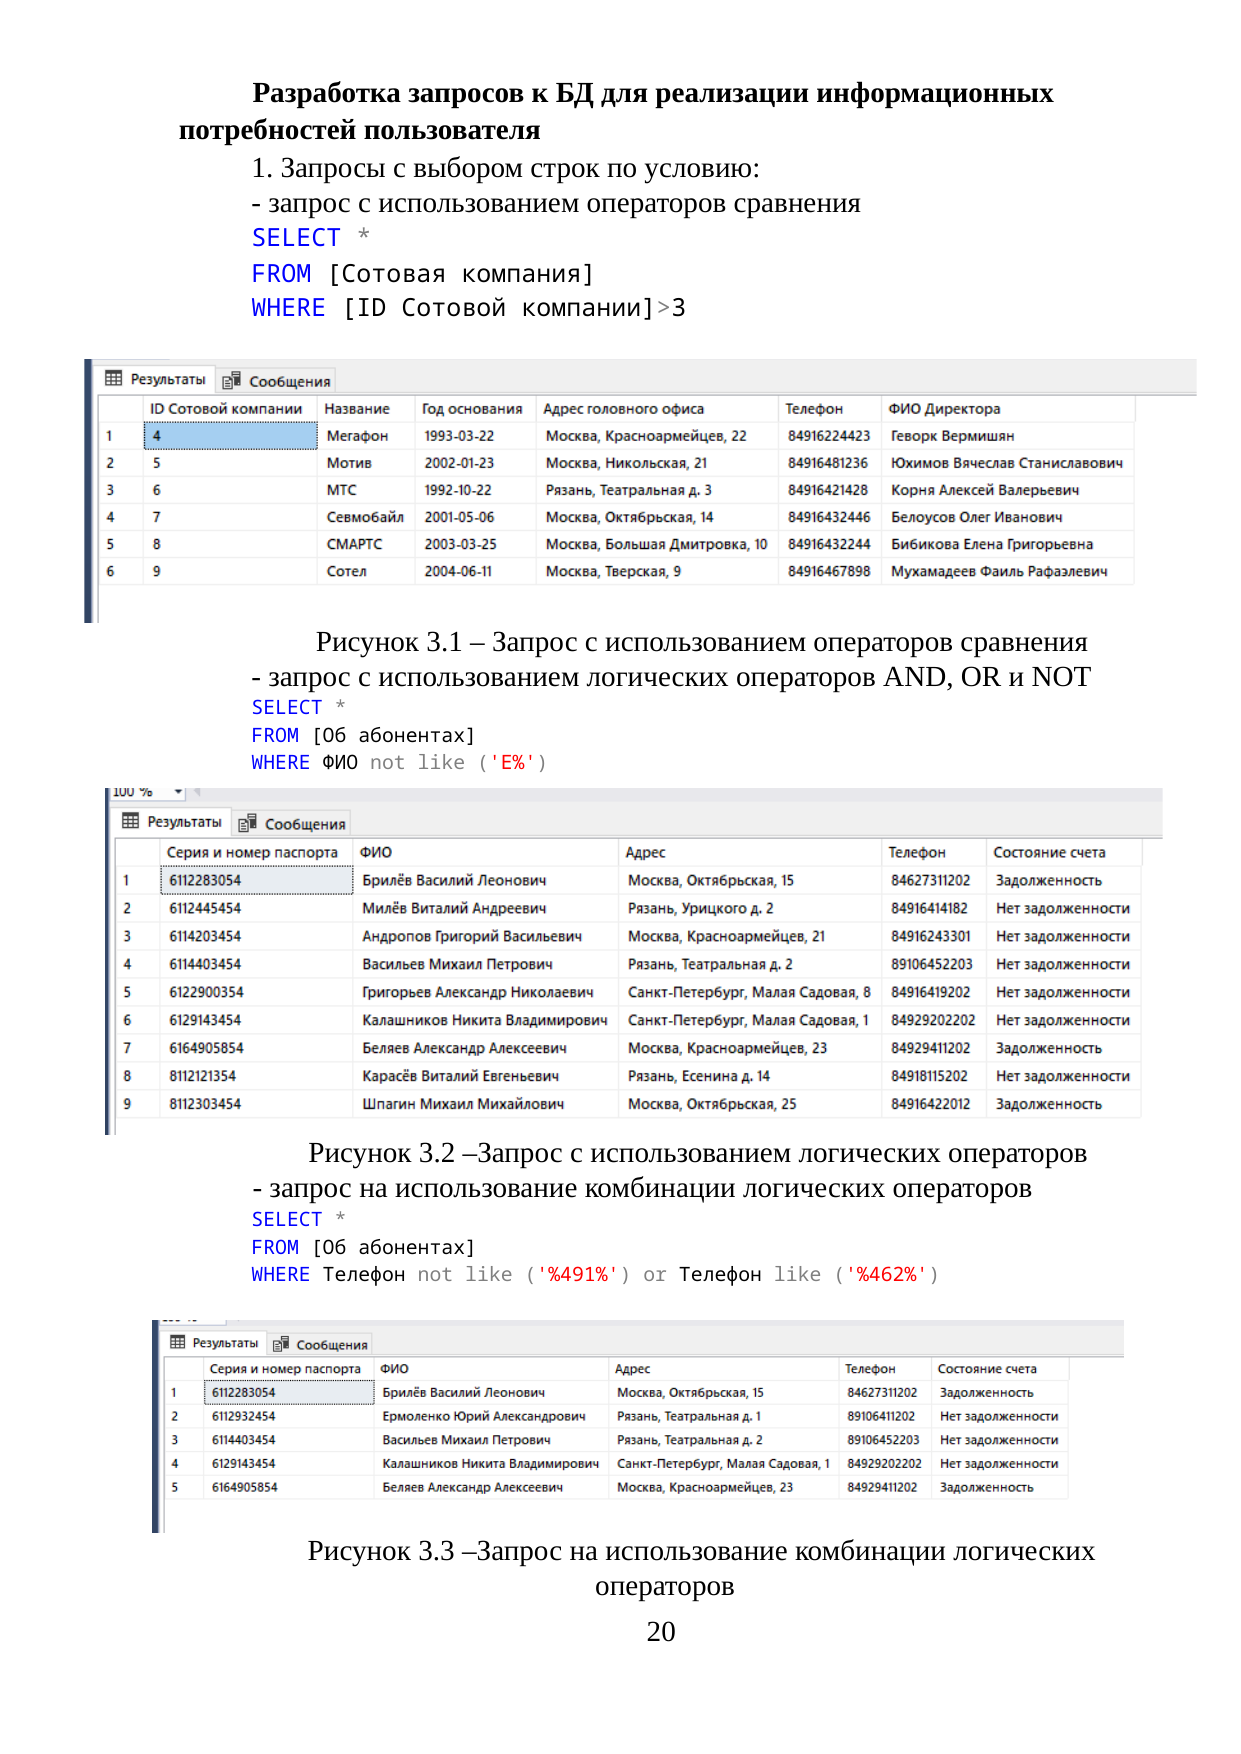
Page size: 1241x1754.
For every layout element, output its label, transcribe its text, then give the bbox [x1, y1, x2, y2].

text SELECT * [177, 220, 1152, 254]
text - запрос с использованием логических операторов AND, OR и NOT [177, 659, 1152, 692]
text Рисунок 3.1 – Запрос с использованием операторов сравнения [177, 352, 1152, 657]
text WHERE ФИО not like ('Е%') [177, 749, 1152, 776]
picture [152, 1352, 612, 1533]
text FROM [Об абонентах] [177, 1233, 1152, 1260]
text Рисунок 3.2 –Запрос с использованием логических операторов [177, 777, 1152, 1169]
subtitle Разработка запросов к БД для реализации информационных потребностей пользователя [178, 75, 1152, 146]
text - запрос на использование комбинации логических операторов [177, 1170, 1152, 1204]
text WHERE Телефон not like ('%491%') or Телефон like ('%462%') [177, 1260, 1152, 1287]
text WHERE [ID Сотовой компании]>3 [177, 289, 1152, 323]
text FROM [Об абонентах] [177, 722, 1152, 749]
text Рисунок 3.3 –Запрос на использование комбинации логических операторов [177, 1288, 1152, 1601]
picture [84, 405, 613, 623]
text - запрос с использованием операторов сравнения [177, 185, 1152, 218]
text SELECT * [177, 693, 1152, 721]
text FROM [Сотовая компания] [177, 255, 1152, 289]
text SELECT * [177, 1205, 1152, 1232]
text 1. Запросы с выбором строк по условию: [177, 150, 1152, 183]
picture [105, 848, 582, 1135]
